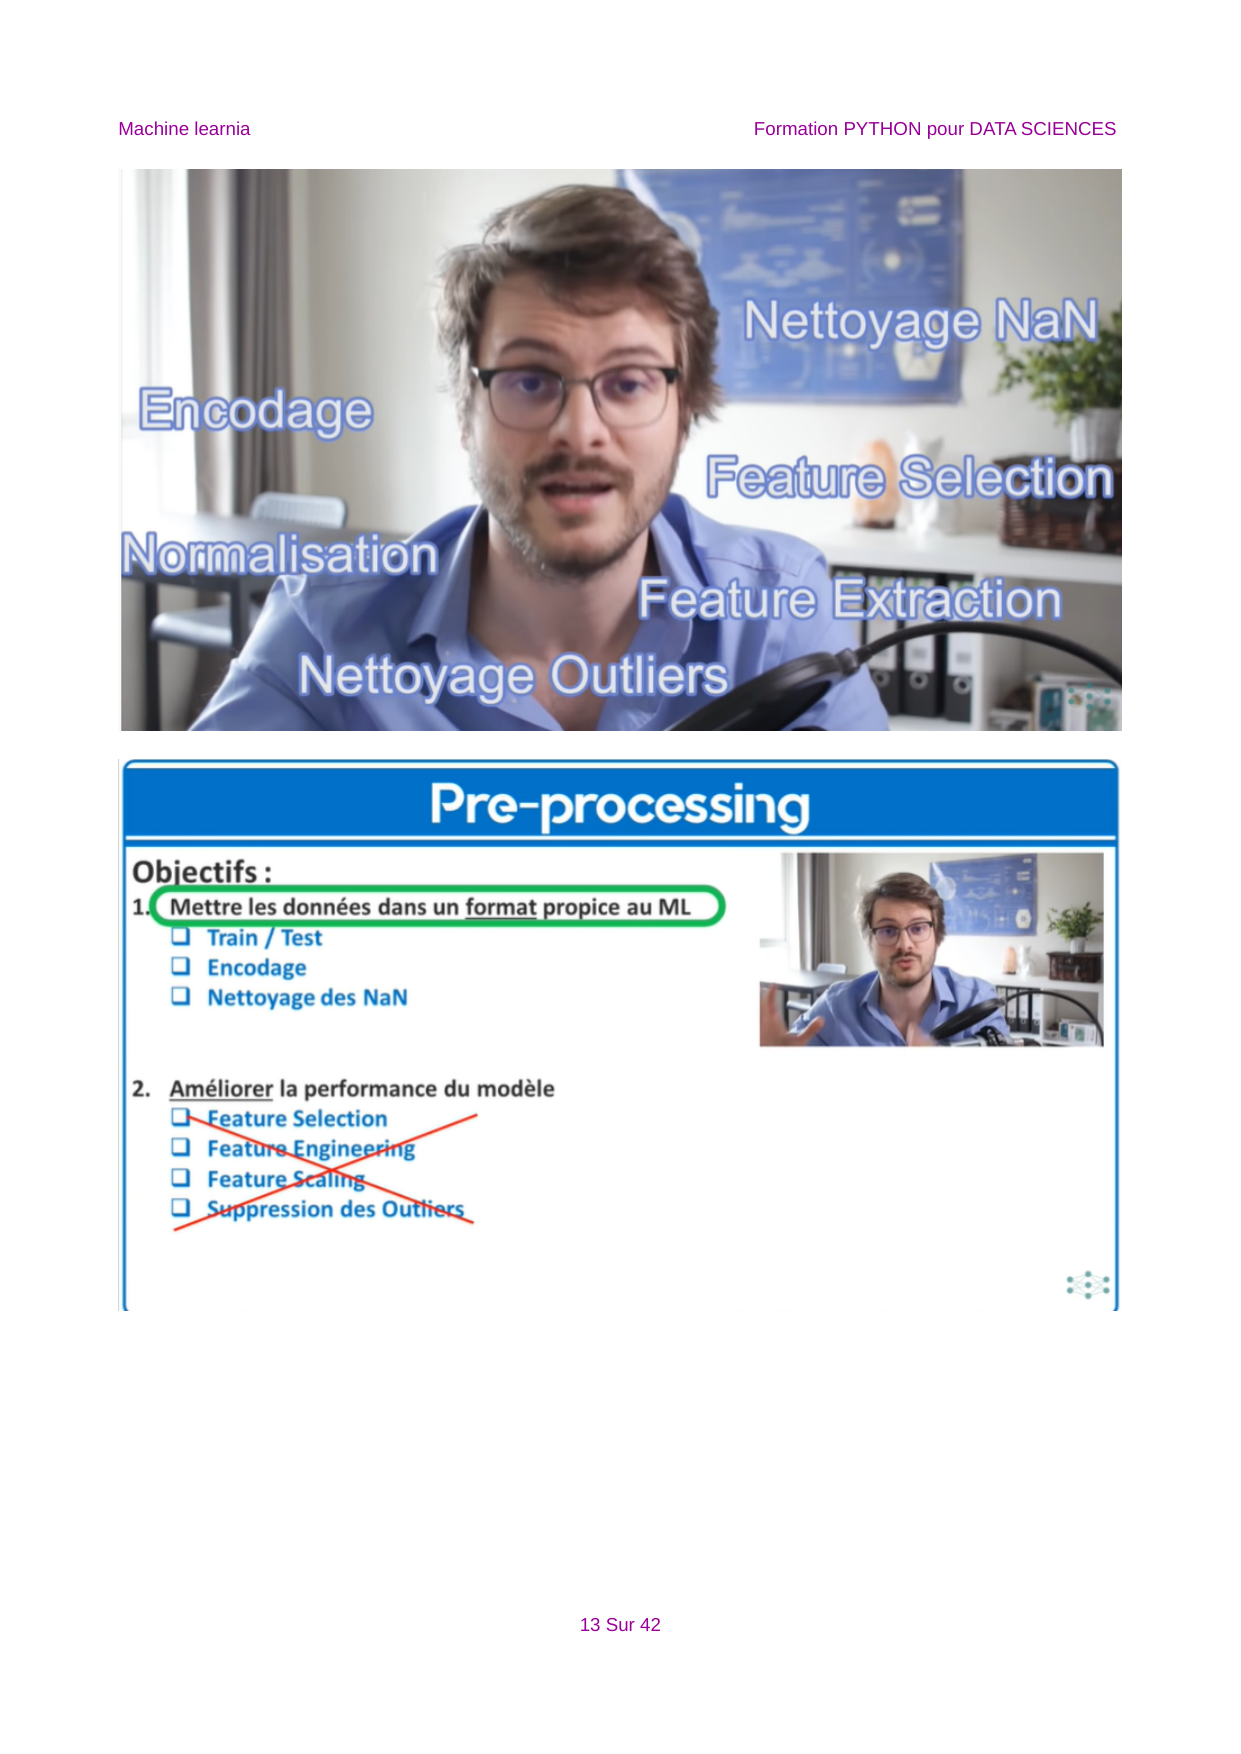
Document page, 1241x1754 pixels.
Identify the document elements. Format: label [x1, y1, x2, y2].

picture [118, 169, 1122, 731]
picture [118, 759, 1122, 1311]
